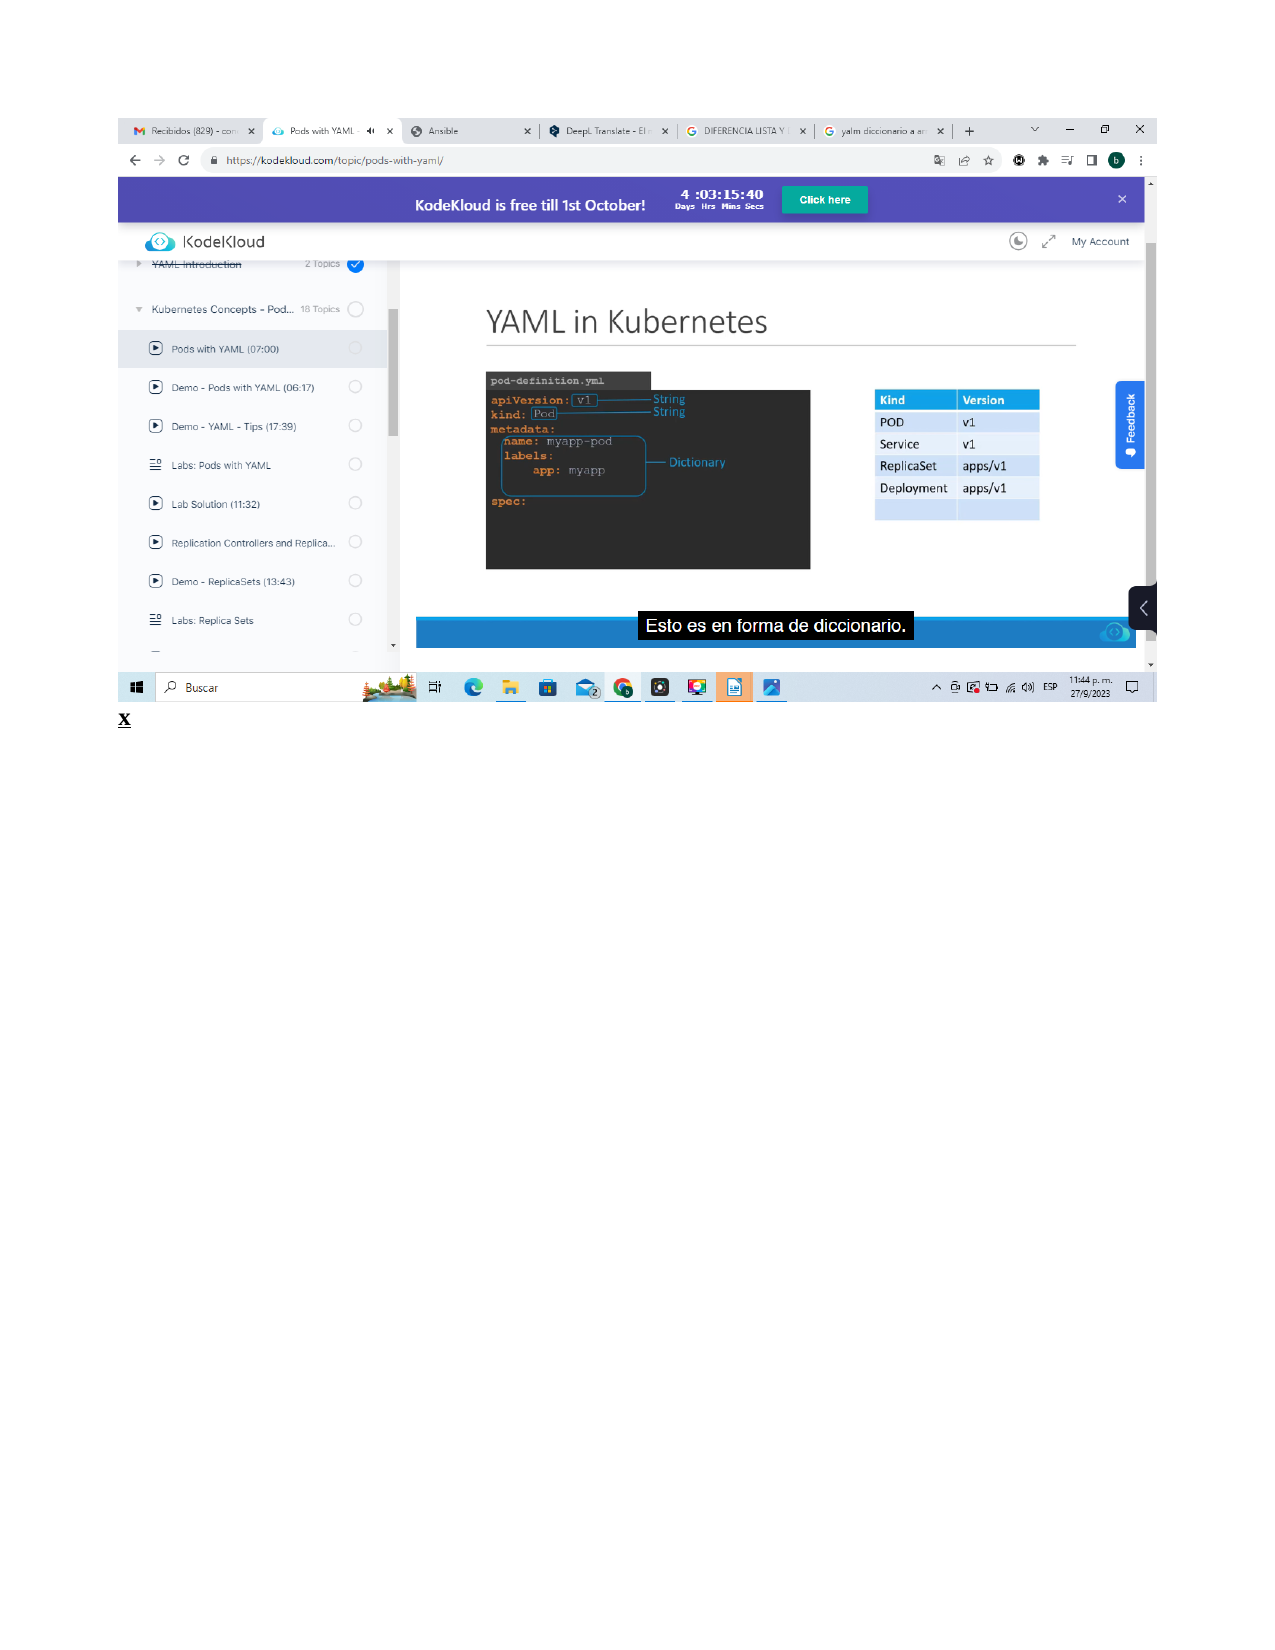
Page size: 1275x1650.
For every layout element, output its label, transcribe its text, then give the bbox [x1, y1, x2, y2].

picture [118, 118, 1157, 702]
text x [118, 702, 1157, 731]
